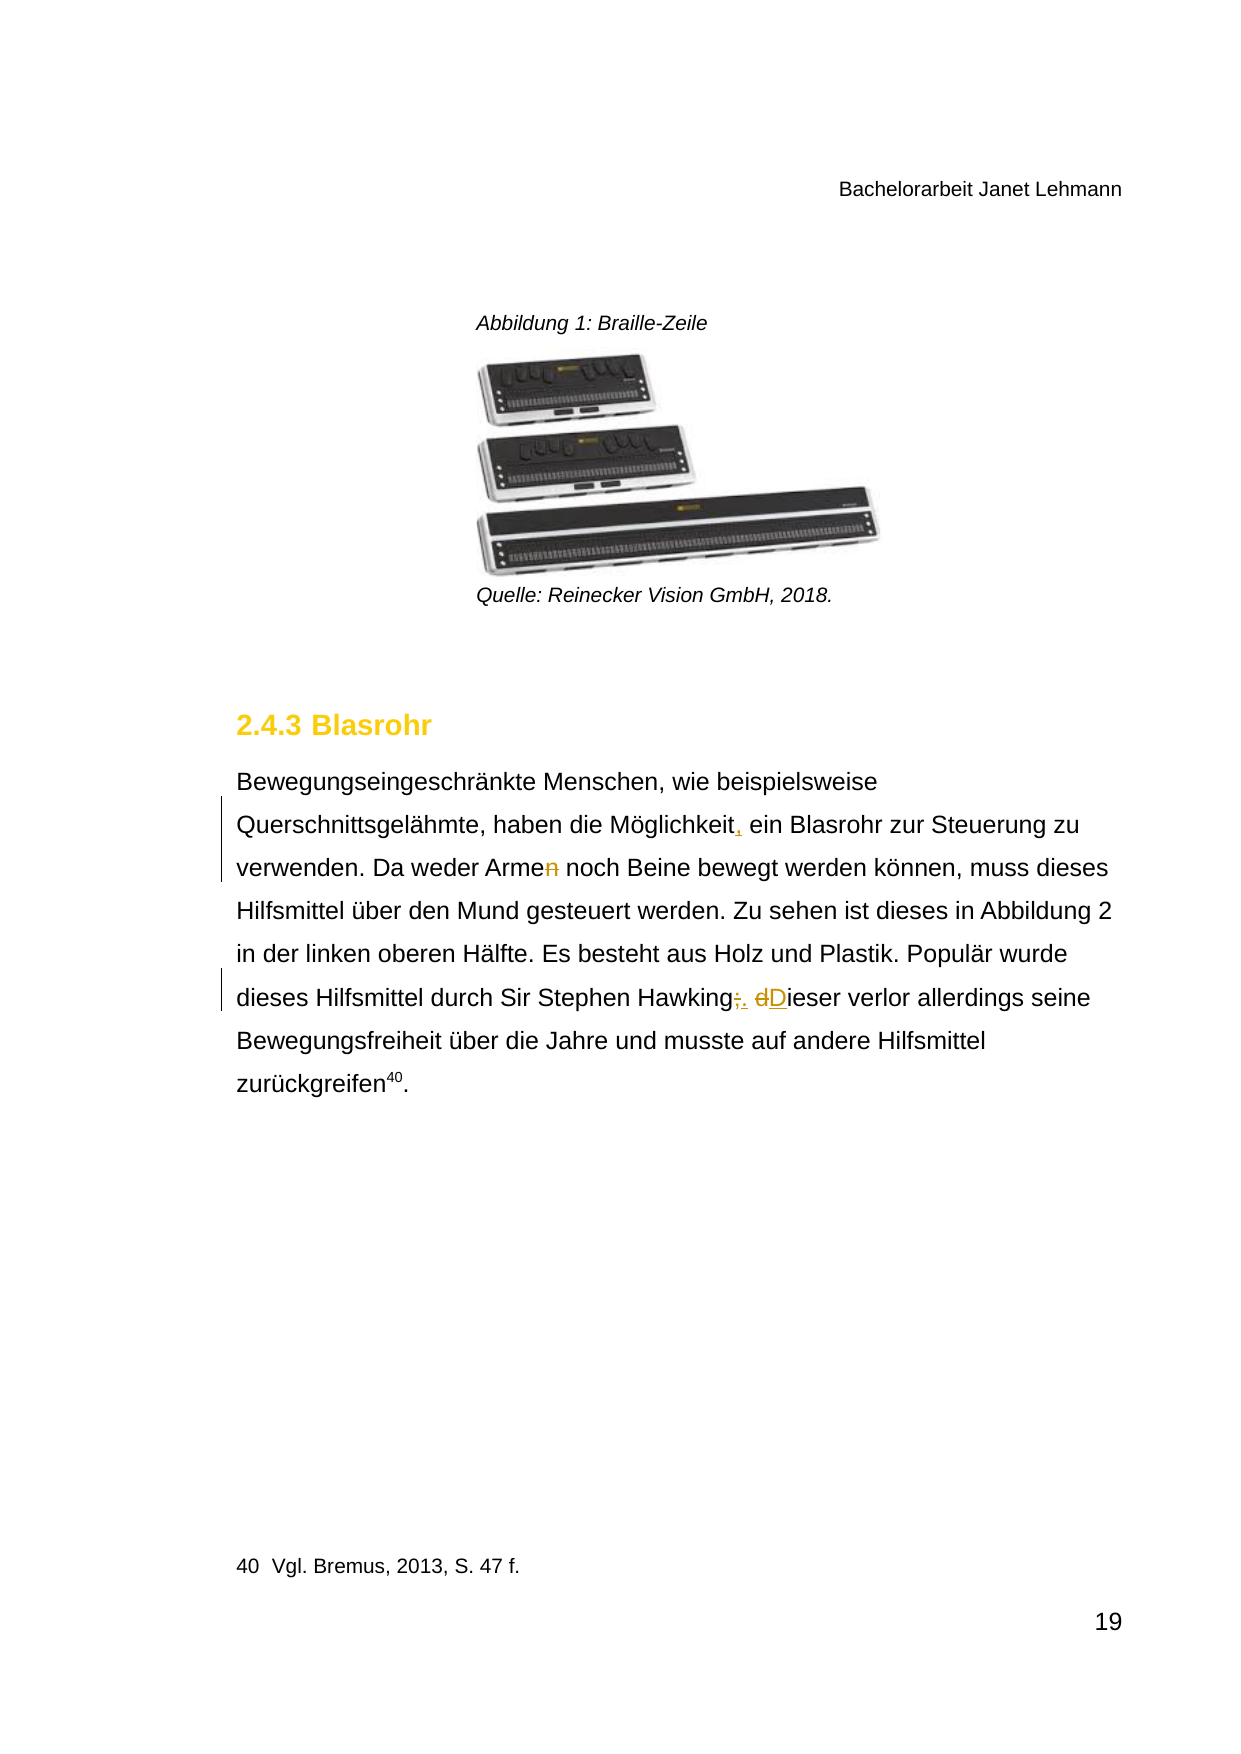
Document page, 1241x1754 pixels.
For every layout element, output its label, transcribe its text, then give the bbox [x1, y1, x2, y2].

picture [476, 347, 883, 578]
text Bewegungseingeschränkte Menschen, wie beispielsweise Querschnittsgelähmte, haben die Möglichkeit, ein Blasrohr zur Steuerung zu verwenden. Da weder Arme noch Beine bewegt werden können, muss dieses Hilfsmittel über den Mund gesteuert werden. Zu sehen ist dieses in Abbildung 2 in der linken oberen Hälfte. Es besteht aus Holz und Plastik. Populär wurde dieses Hilfsmittel durch Sir Stephen Hawking. Dieser verlor allerdings seine Bewegungsfreiheit über die Jahre und musste auf andere Hilfsmittel zurückgreifen. [236, 767, 1122, 1097]
text Quelle: Reinecker Vision GmbH, 2018. [476, 578, 882, 606]
text Vgl. Bremus, 2013, S. 47 f. [236, 1554, 1122, 1578]
subtitle Blasrohr [236, 708, 1122, 742]
text Abbildung 1: Braille-Zeile [476, 311, 882, 347]
